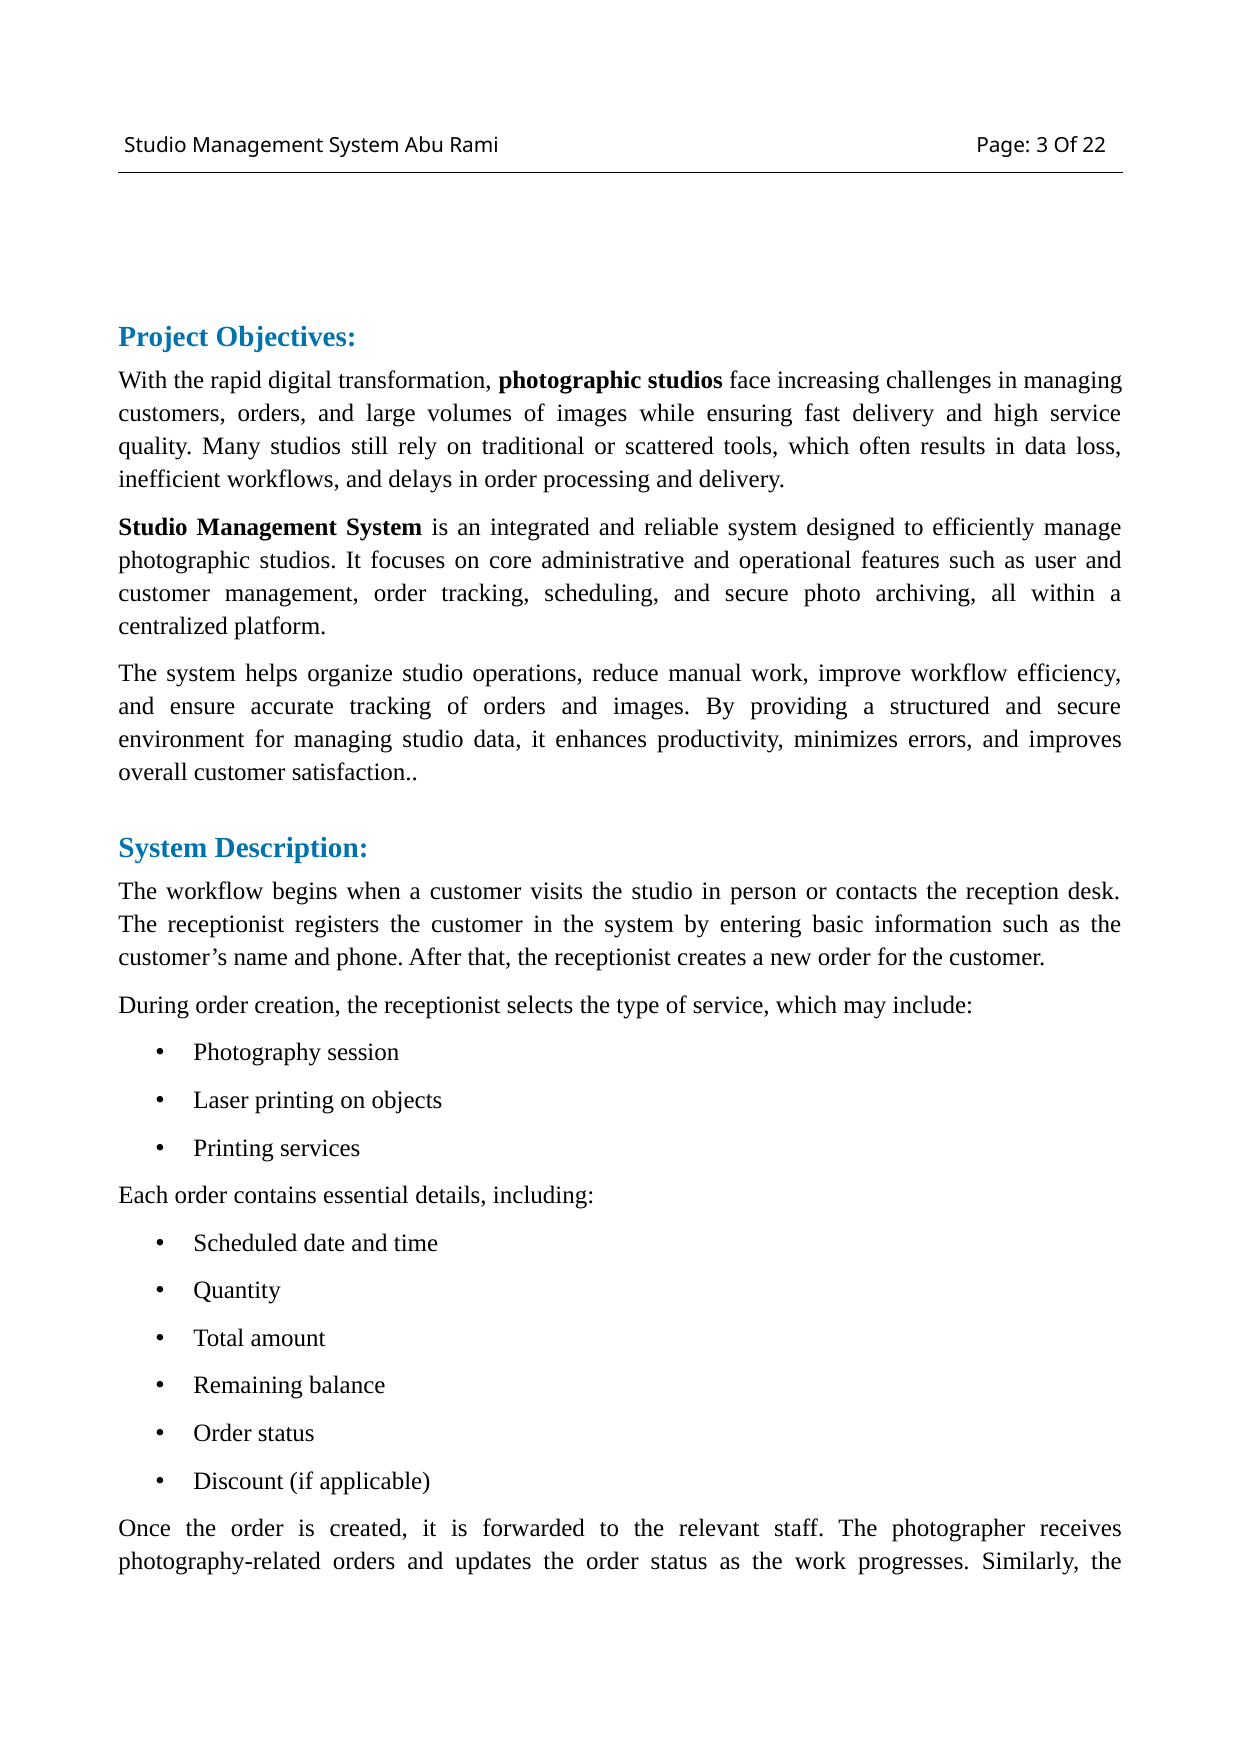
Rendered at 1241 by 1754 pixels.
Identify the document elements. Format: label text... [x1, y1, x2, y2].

text Each order contains essential details, including: [118, 1180, 1122, 1209]
list Discount (if applicable) [156, 1466, 1122, 1494]
text The system helps organize studio operations, reduce manual work, improve workflow efficiency, and ensure accurate tracking of orders and images. By providing a structured and secure environment for managing studio data, it enhances productivity, minimizes errors, and improves overall customer satisfaction.. [118, 658, 1122, 786]
subtitle Project Objectives: [118, 319, 1122, 353]
text Once the order is created, it is forwarded to the relevant staff. The photographer receives photography-related orders and updates the order status as the work progresses. Similarly, the [118, 1513, 1122, 1575]
text The workflow begins when a customer visits the studio in person or contacts the reception desk. The receptionist registers the customer in the system by entering basic information such as the customer’s name and phone. After that, the receptionist creates a new order for the customer. [118, 876, 1122, 971]
list Total amount [156, 1323, 1122, 1352]
list Scheduled date and time [156, 1228, 1122, 1257]
text Studio Management System is an integrated and reliable system designed to efficiently manage photographic studios. It focuses on core administrative and operational features such as user and customer management, order tracking, scheduling, and secure photo archiving, all within a centralized platform. [118, 512, 1122, 639]
list Laser printing on objects [156, 1085, 1122, 1114]
text During order creation, the receptionist selects the type of service, which may include: [118, 990, 1122, 1018]
subtitle System Description: [118, 830, 1122, 864]
list Remaining balance [156, 1371, 1122, 1399]
list Quantity [156, 1275, 1122, 1304]
text With the rapid digital transformation, photographic studios face increasing challenges in managing customers, orders, and large volumes of images while ensuring fast delivery and high service quality. Many studios still rely on traditional or scattered tools, which often results in data loss, inefficient workflows, and delays in order processing and delivery. [118, 365, 1122, 493]
list Order status [156, 1418, 1122, 1447]
list Printing services [156, 1133, 1122, 1161]
list Photography session [156, 1037, 1122, 1066]
